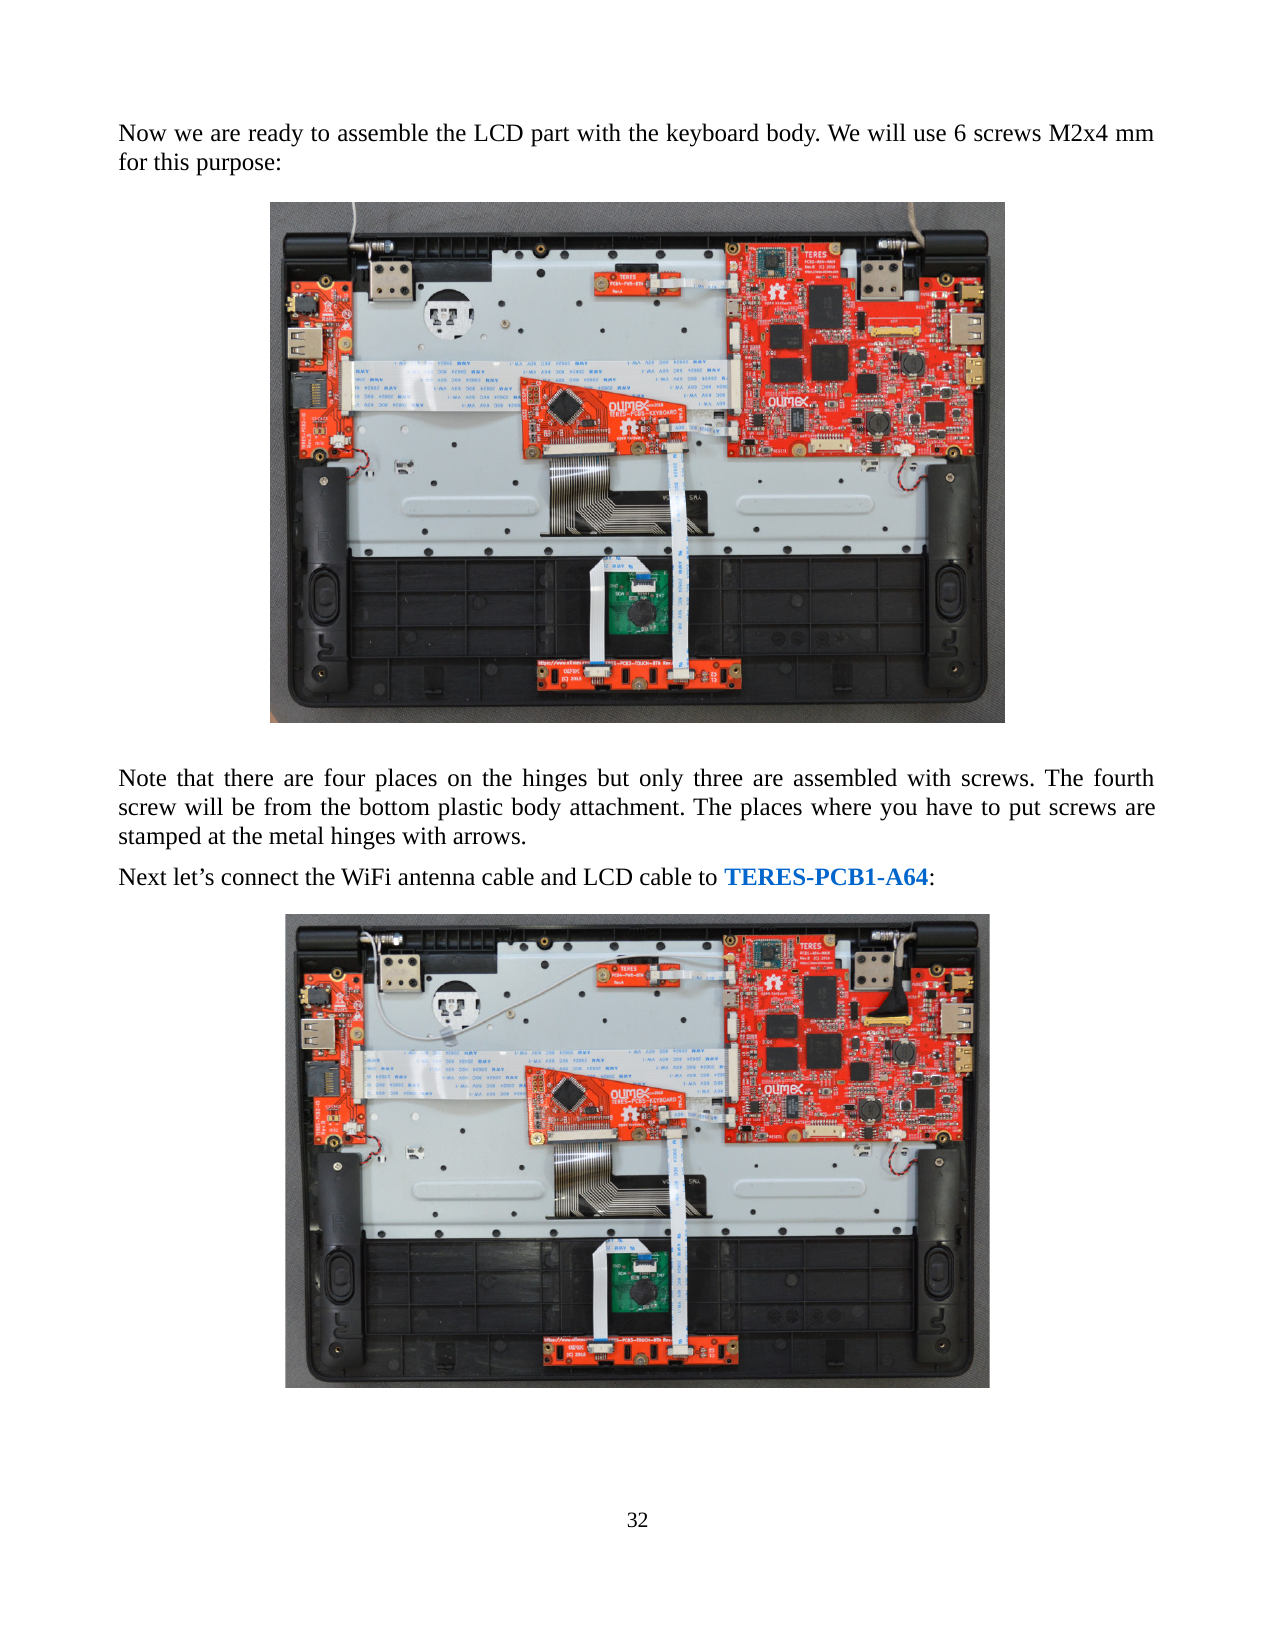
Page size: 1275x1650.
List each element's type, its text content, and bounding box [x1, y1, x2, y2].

picture [270, 202, 1005, 723]
text Note that there are four places on the hinges but only three are assembled with screws. The fourth screw will be from the bottom plastic body attachment. The places where you have to put screws are stamped at the metal hinges with arrows. [118, 763, 1157, 850]
picture [285, 914, 990, 1388]
text Next let’s connect the WiFi antenna cable and LCD cable to TERES-PCB1-A64: [118, 862, 1157, 890]
text Now we are ready to assemble the LCD part with the keyboard body. We will use 6 screws M2x4 mm for this purpose: [118, 118, 1157, 176]
